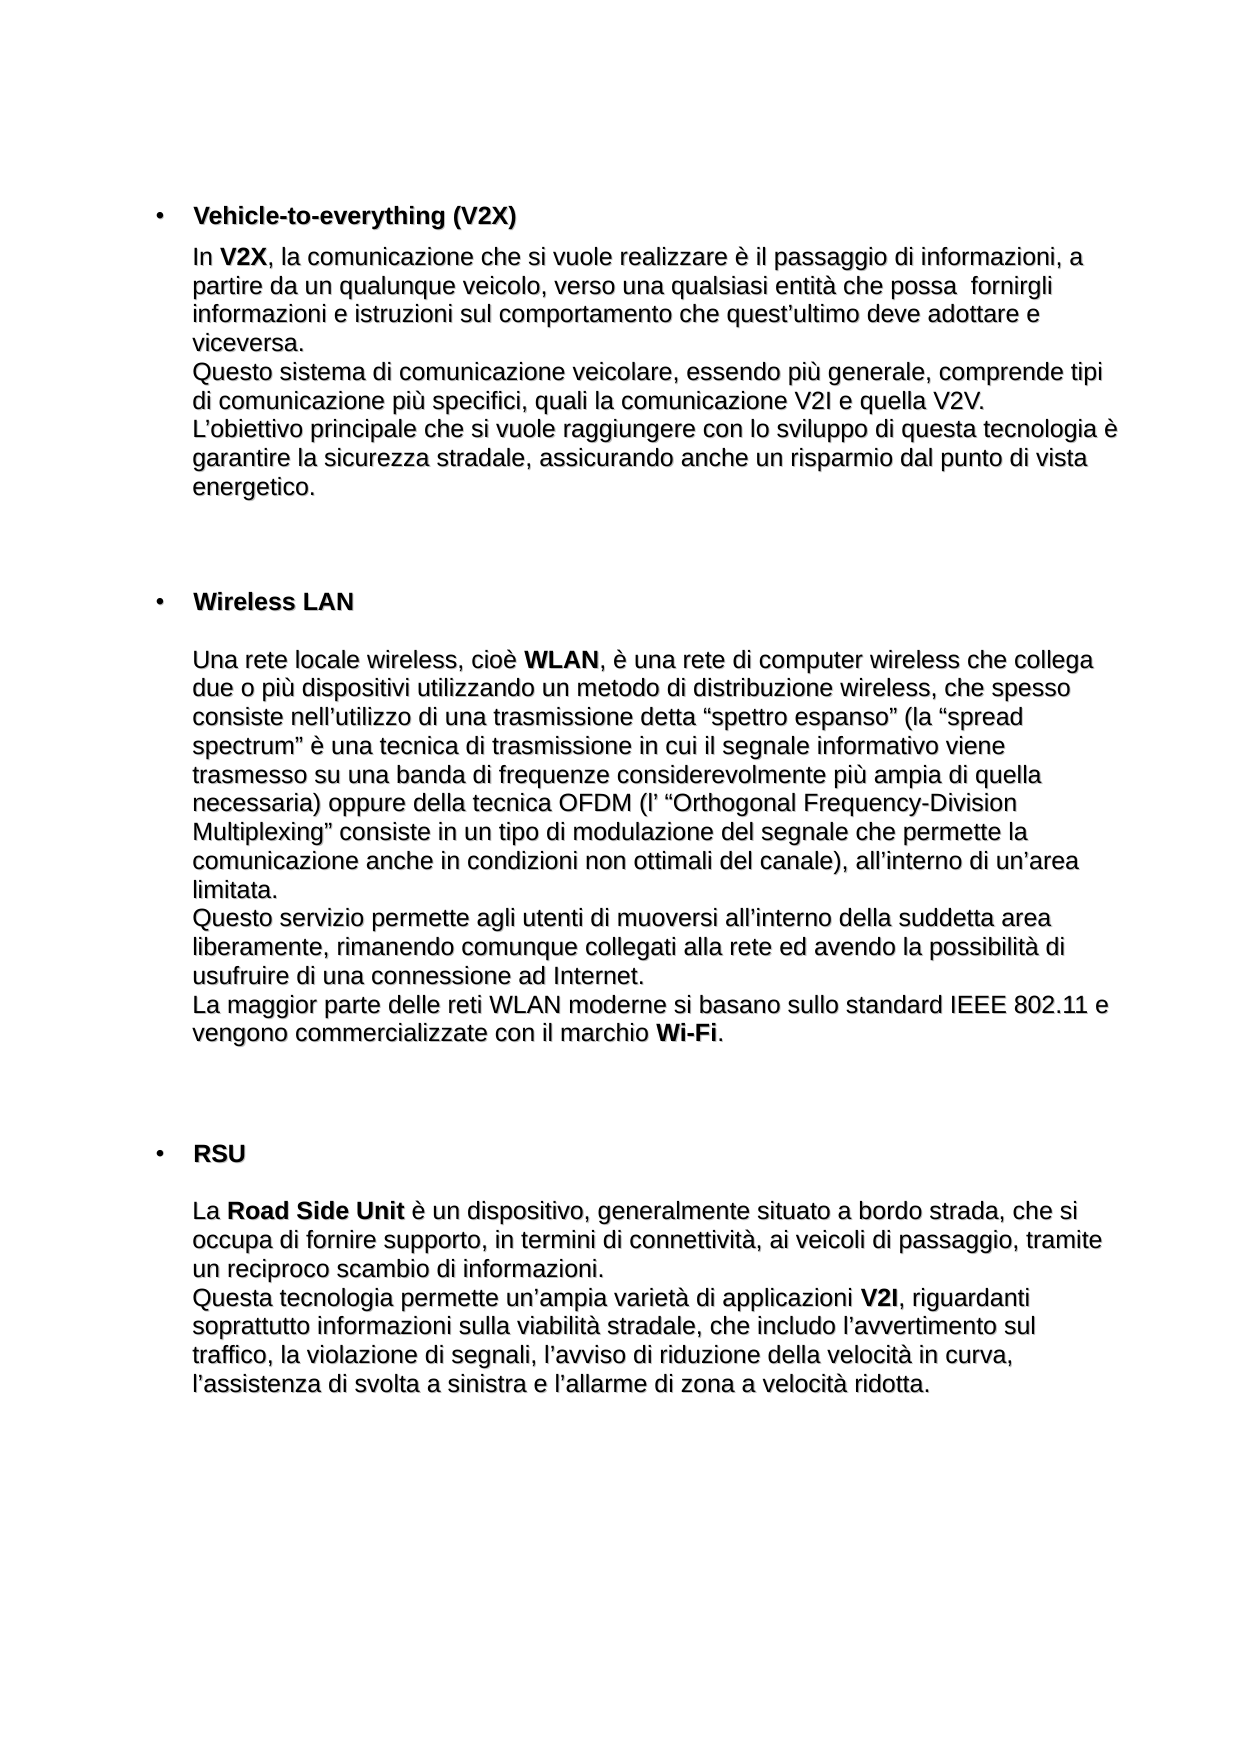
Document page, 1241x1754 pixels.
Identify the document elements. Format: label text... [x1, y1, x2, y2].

text Questo servizio permette agli utenti di muoversi all’interno della suddetta area liberamente, rimanendo comunque collegati alla rete ed avendo la possibilità di usufruire di una connessione ad Internet. [118, 903, 1122, 989]
text La maggior parte delle reti WLAN moderne si basano sullo standard IEEE 802.11 e [118, 989, 1122, 1018]
text In V2X, la comunicazione che si vuole realizzare è il passaggio di informazioni, a partire da un qualunque veicolo, verso una qualsiasi entità che possa fornirgli informazioni e istruzioni sul comportamento che quest’ultimo deve adottare e viceversa. [118, 242, 1122, 357]
subtitle Vehicle-to-everything (V2X) [156, 201, 1122, 229]
text l’assistenza di svolta a sinistra e l’allarme di zona a velocità ridotta. [118, 1369, 1122, 1397]
text vengono commercializzate con il marchio Wi-Fi. [118, 1018, 1122, 1047]
text Questo sistema di comunicazione veicolare, essendo più generale, comprende tipi di comunicazione più specifici, quali la comunicazione V2I e quella V2V. [118, 357, 1122, 414]
text Una rete locale wireless, cioè WLAN, è una rete di computer wireless che collega due o più dispositivi utilizzando un metodo di distribuzione wireless, che spesso consiste nell’utilizzo di una trasmissione detta “spettro espanso” (la “spread spectrum” è una tecnica di trasmissione in cui il segnale informativo viene trasmesso su una banda di frequenze considerevolmente più ampia di quella necessaria) oppure della tecnica OFDM (l’ “Orthogonal Frequency-Division Multiplexing” consiste in un tipo di modulazione del segnale che permette la comunicazione anche in condizioni non ottimali del canale), all’interno di un’area limitata. [118, 644, 1122, 903]
text Questa tecnologia permette un’ampia varietà di applicazioni V2I, riguardanti soprattutto informazioni sulla viabilità stradale, che includo l’avvertimento sul traffico, la violazione di segnali, l’avviso di riduzione della velocità in curva, [118, 1282, 1122, 1369]
text L’obiettivo principale che si vuole raggiungere con lo sviluppo di questa tecnologia è garantire la sicurezza stradale, assicurando anche un risparmio dal punto di vista energetico. [118, 414, 1122, 501]
list Wireless LAN [156, 587, 1122, 616]
text La Road Side Unit è un dispositivo, generalmente situato a bordo strada, che si occupa di fornire supporto, in termini di connettività, ai veicoli di passaggio, tramite un reciproco scambio di informazioni. [118, 1196, 1122, 1282]
list RSU [156, 1139, 1122, 1167]
